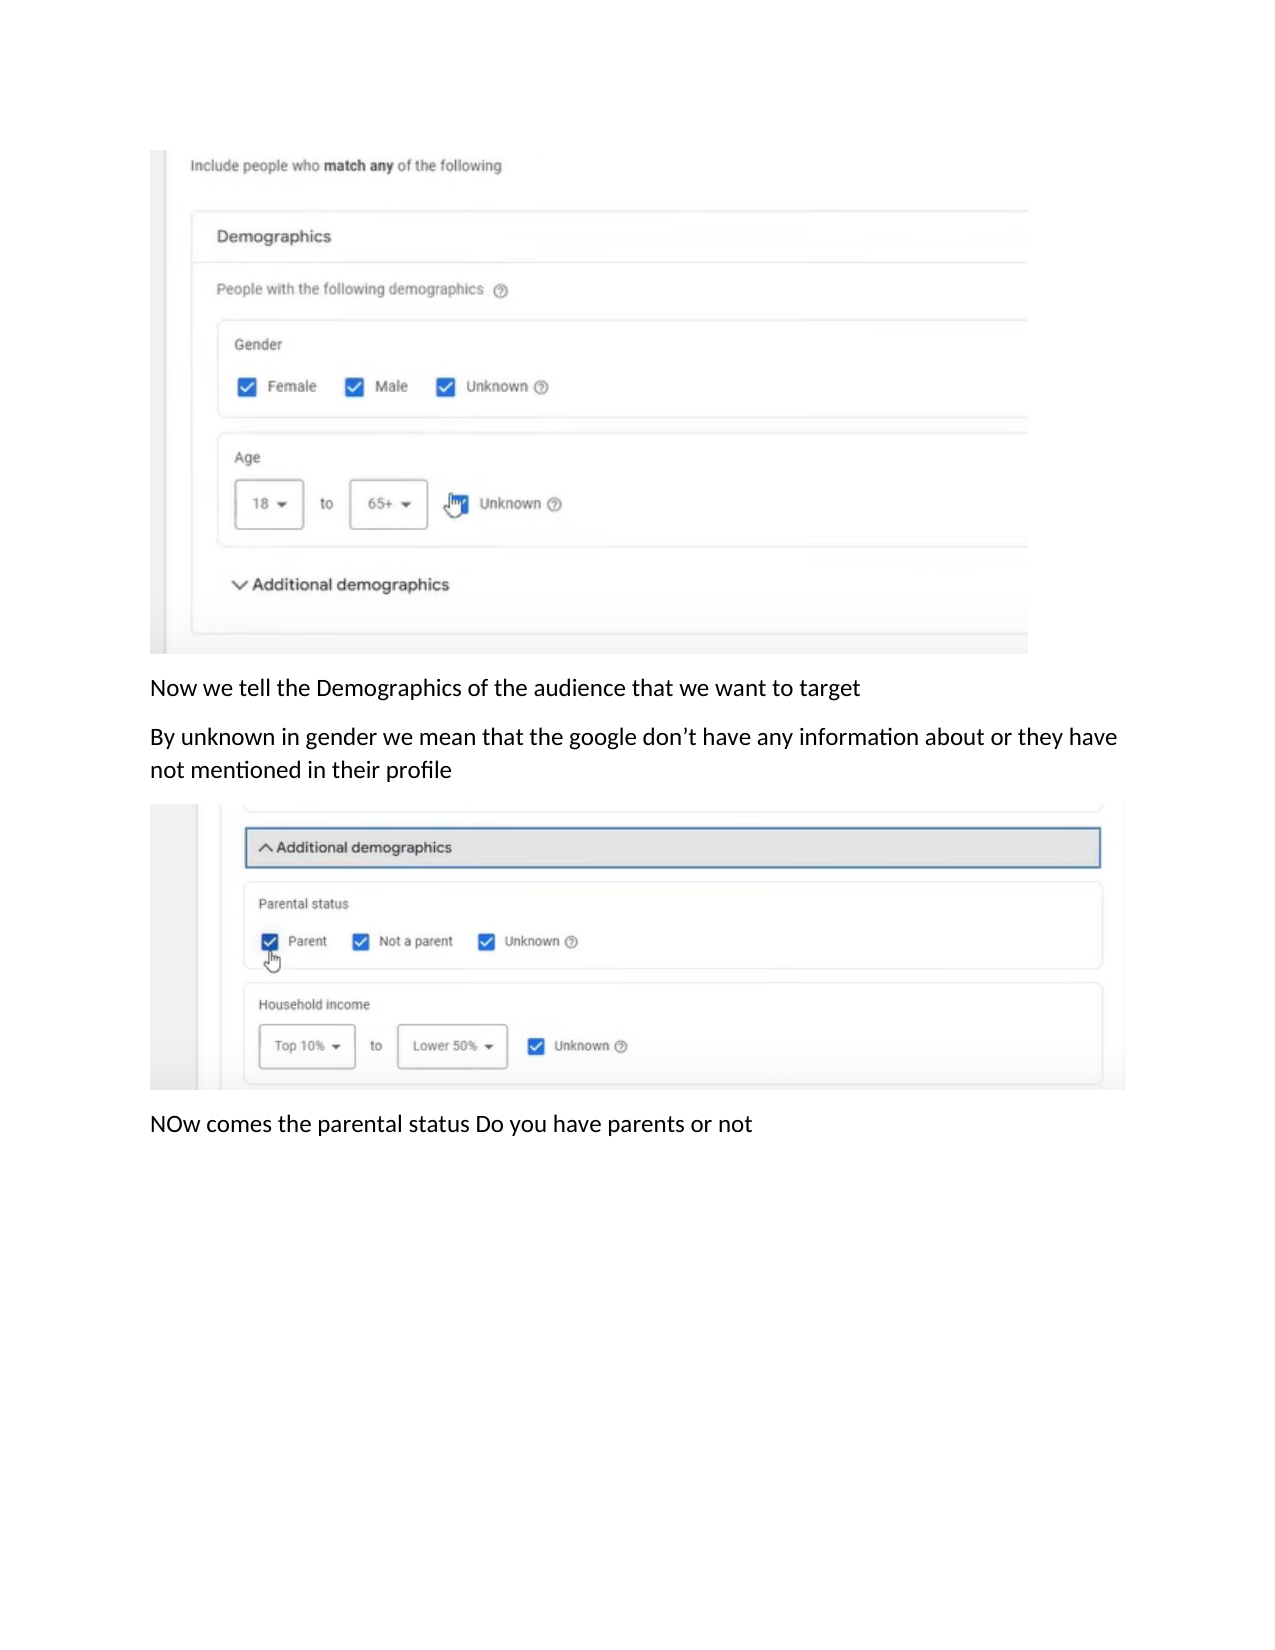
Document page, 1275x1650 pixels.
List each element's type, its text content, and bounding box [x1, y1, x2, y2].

picture [150, 804, 1125, 1090]
text By unknown in gender we mean that the google don’t have any information about or they have not mentioned in their profile [150, 722, 1125, 785]
text NOw comes the parental status Do you have parents or not [150, 1108, 1125, 1138]
text Now we tell the Demographics of the audience that we want to target [150, 672, 1125, 702]
picture [150, 150, 1029, 654]
